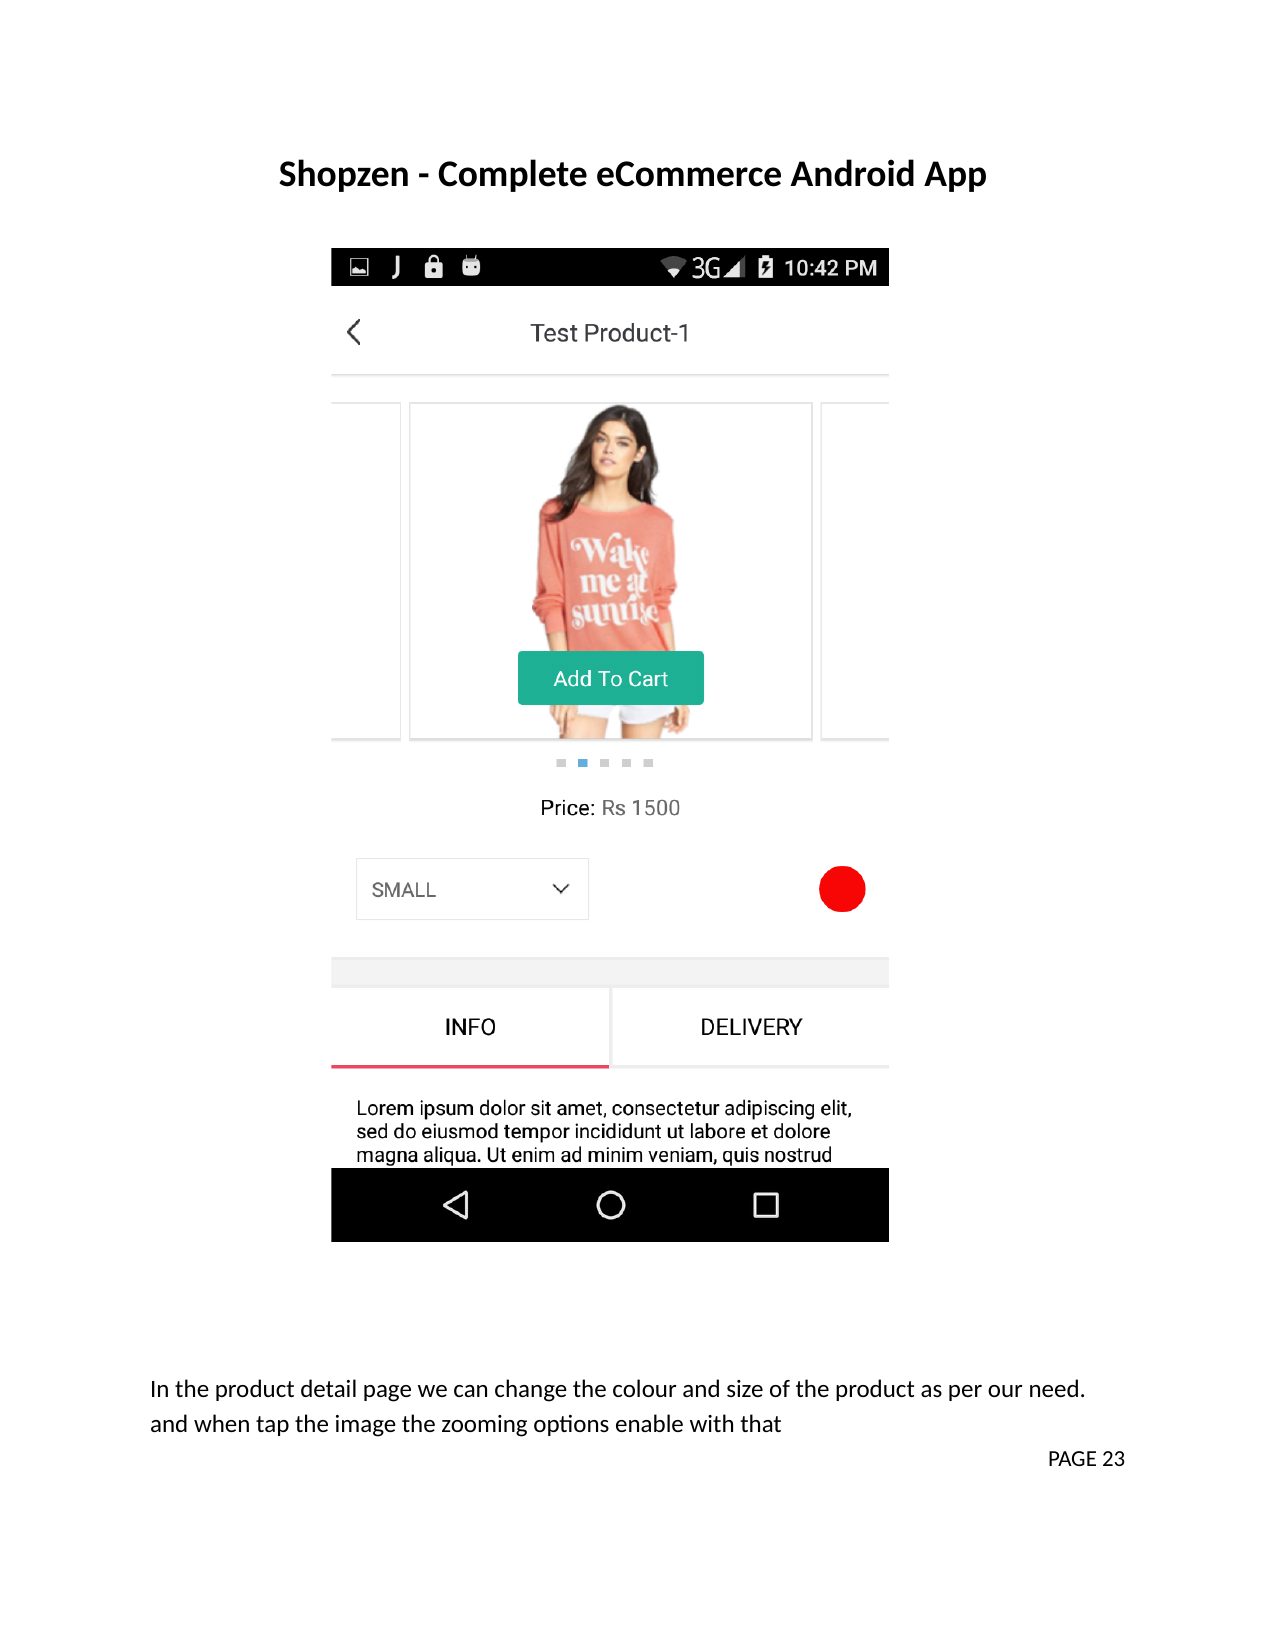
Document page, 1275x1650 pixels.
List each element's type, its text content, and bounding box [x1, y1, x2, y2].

text In the product detail page we can change the colour and size of the product as per our need. and when tap the image the zooming options enable with that [150, 1373, 1125, 1439]
picture [331, 248, 889, 1242]
